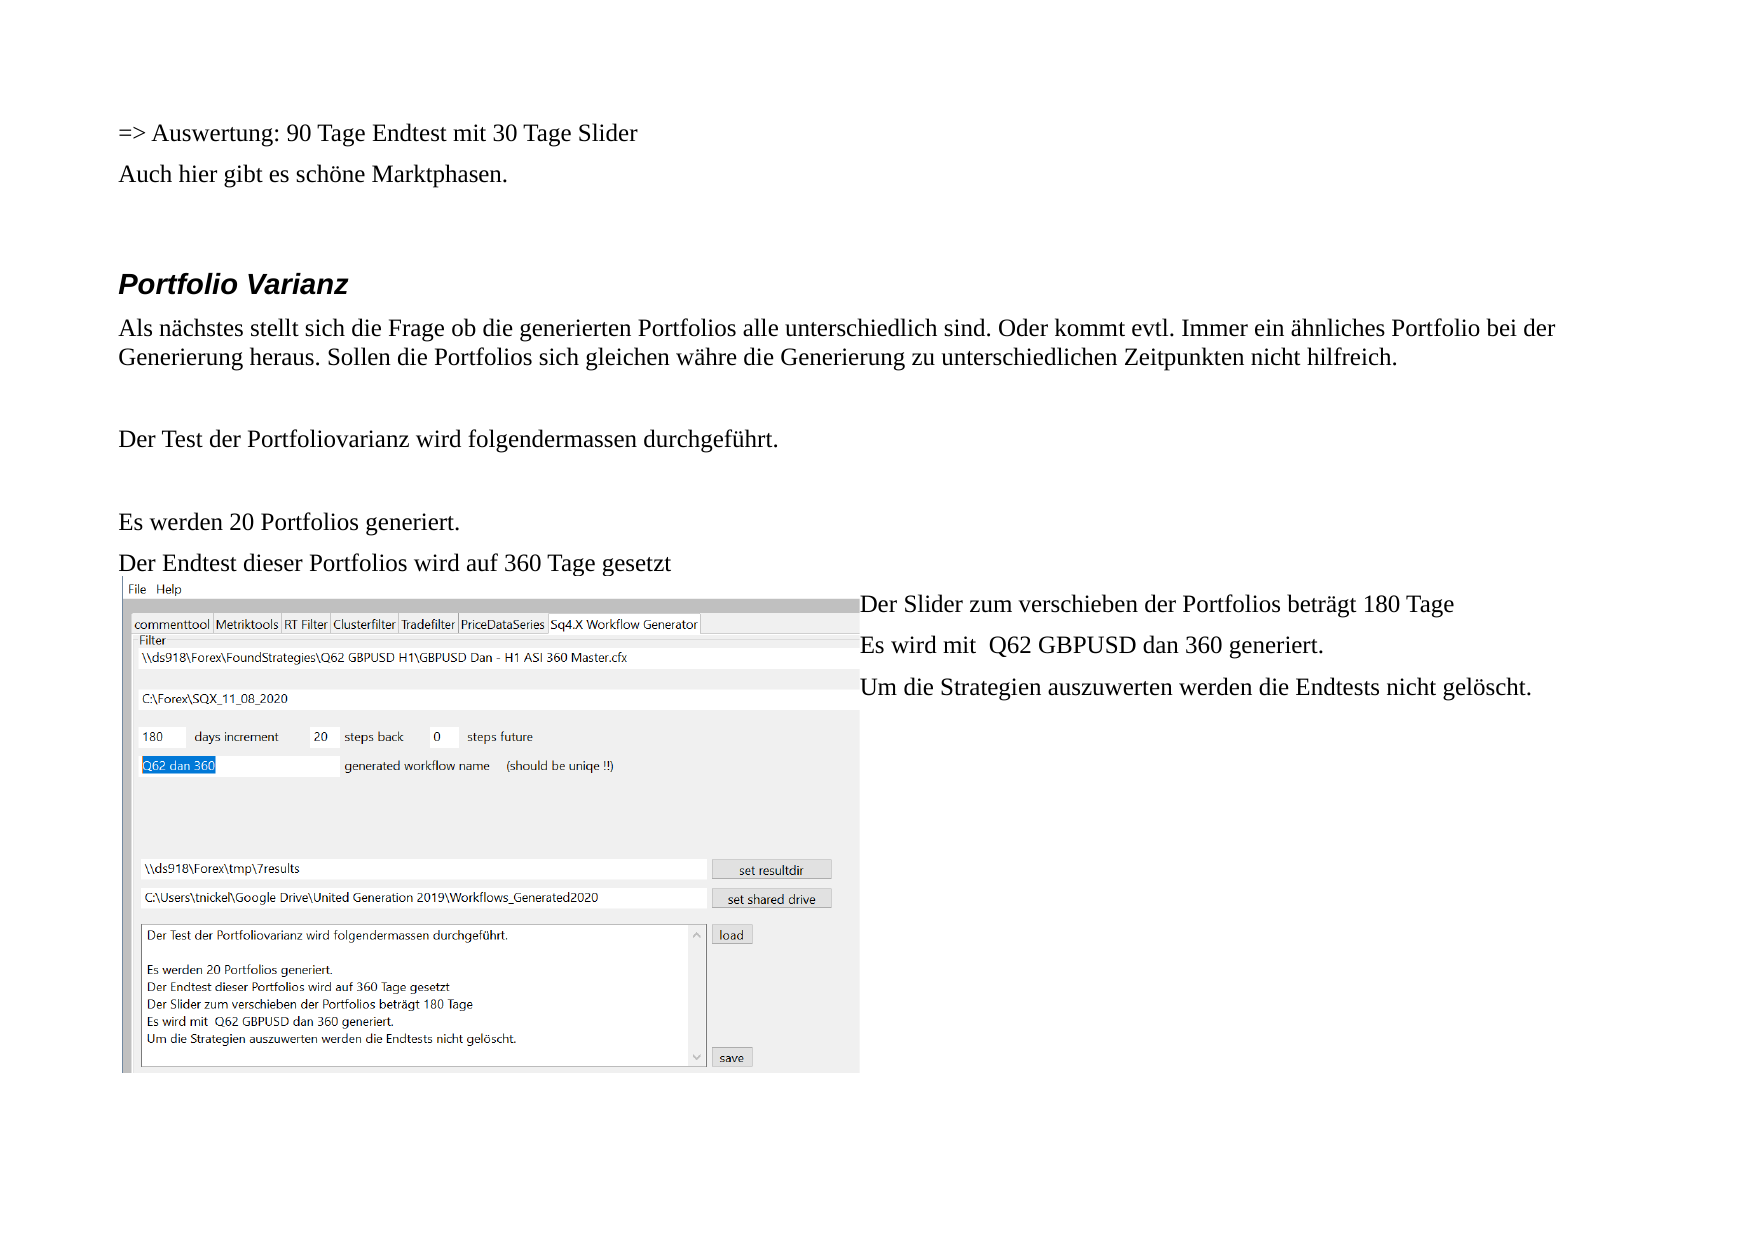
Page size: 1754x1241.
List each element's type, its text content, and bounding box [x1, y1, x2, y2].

text Der Test der Portfoliovarianz wird folgendermassen durchgeführt. [118, 424, 1636, 453]
text Als nächstes stellt sich die Frage ob die generierten Portfolios alle unterschiedlich sind. Oder kommt evtl. Immer ein ähnliches Portfolio bei der Generierung heraus. Sollen die Portfolios sich gleichen währe die Generierung zu unterschiedlichen Zeitpunkten nicht hilfreich. [118, 313, 1636, 370]
subtitle Portfolio Varianz [118, 267, 1636, 300]
text Der Endtest dieser Portfolios wird auf 360 Tage gesetzt [118, 548, 1636, 577]
picture [122, 576, 860, 1073]
text Um die Strategien auszuwerten werden die Endtests nicht gelöscht. [860, 672, 1636, 700]
text => Auswertung: 90 Tage Endtest mit 30 Tage Slider [118, 118, 1636, 147]
text Auch hier gibt es schöne Marktphasen. [118, 159, 1636, 188]
text Der Slider zum verschieben der Portfolios beträgt 180 Tage [860, 589, 1636, 618]
text Es werden 20 Portfolios generiert. [118, 507, 1636, 535]
text Es wird mit Q62 GBPUSD dan 360 generiert. [860, 630, 1636, 659]
